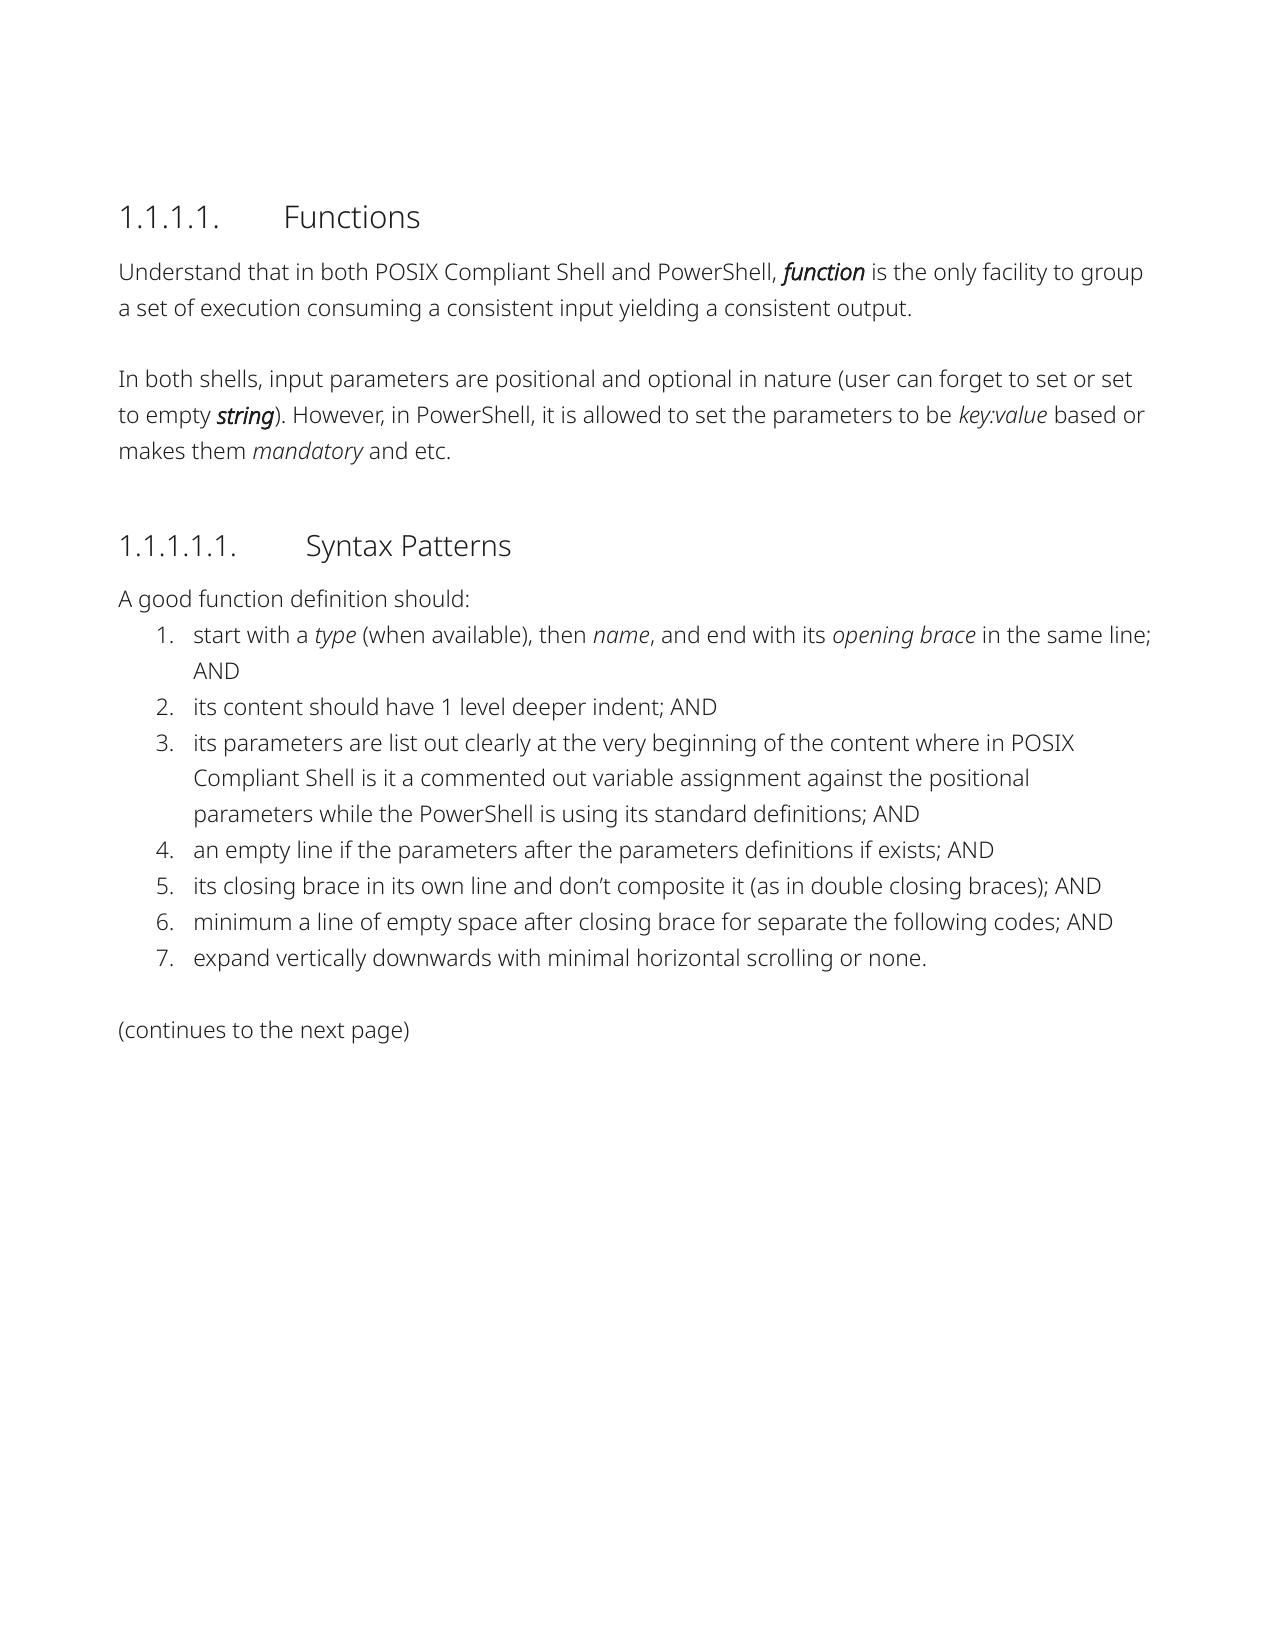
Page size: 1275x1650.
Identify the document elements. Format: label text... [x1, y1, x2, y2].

text In both shells, input parameters are positional and optional in nature (user can forget to set or set to empty string). However, in PowerShell, it is allowed to set the parameters to be key:value based or makes them mandatory and etc. [118, 363, 1157, 466]
list minimum a line of empty space after closing brace for separate the following codes; AND [156, 906, 1157, 937]
list expand vertically downwards with minimal horizontal scrolling or none. [156, 942, 1157, 973]
text A good function definition should: [118, 583, 1157, 614]
text (continues to the next page) [118, 1014, 1157, 1045]
text Understand that in both POSIX Compliant Shell and PowerShell, function is the only facility to group a set of execution consuming a consistent input yielding a consistent output. [118, 256, 1157, 323]
list its parameters are list out clearly at the very beginning of the content where in POSIX Compliant Shell is it a commented out variable assignment against the positional parameters while the PowerShell is using its standard definitions; AND [156, 726, 1157, 829]
list an empty line if the parameters after the parameters definitions if exists; AND [156, 834, 1157, 866]
list its closing brace in its own line and don’t composite it (as in double closing braces); AND [156, 870, 1157, 901]
subtitle Syntax Patterns [118, 525, 1157, 565]
list its content should have 1 level deeper indent; AND [156, 691, 1157, 722]
list start with a type (when available), then name, and end with its opening brace in the same line; AND [156, 619, 1157, 686]
subtitle Functions [118, 194, 1157, 237]
